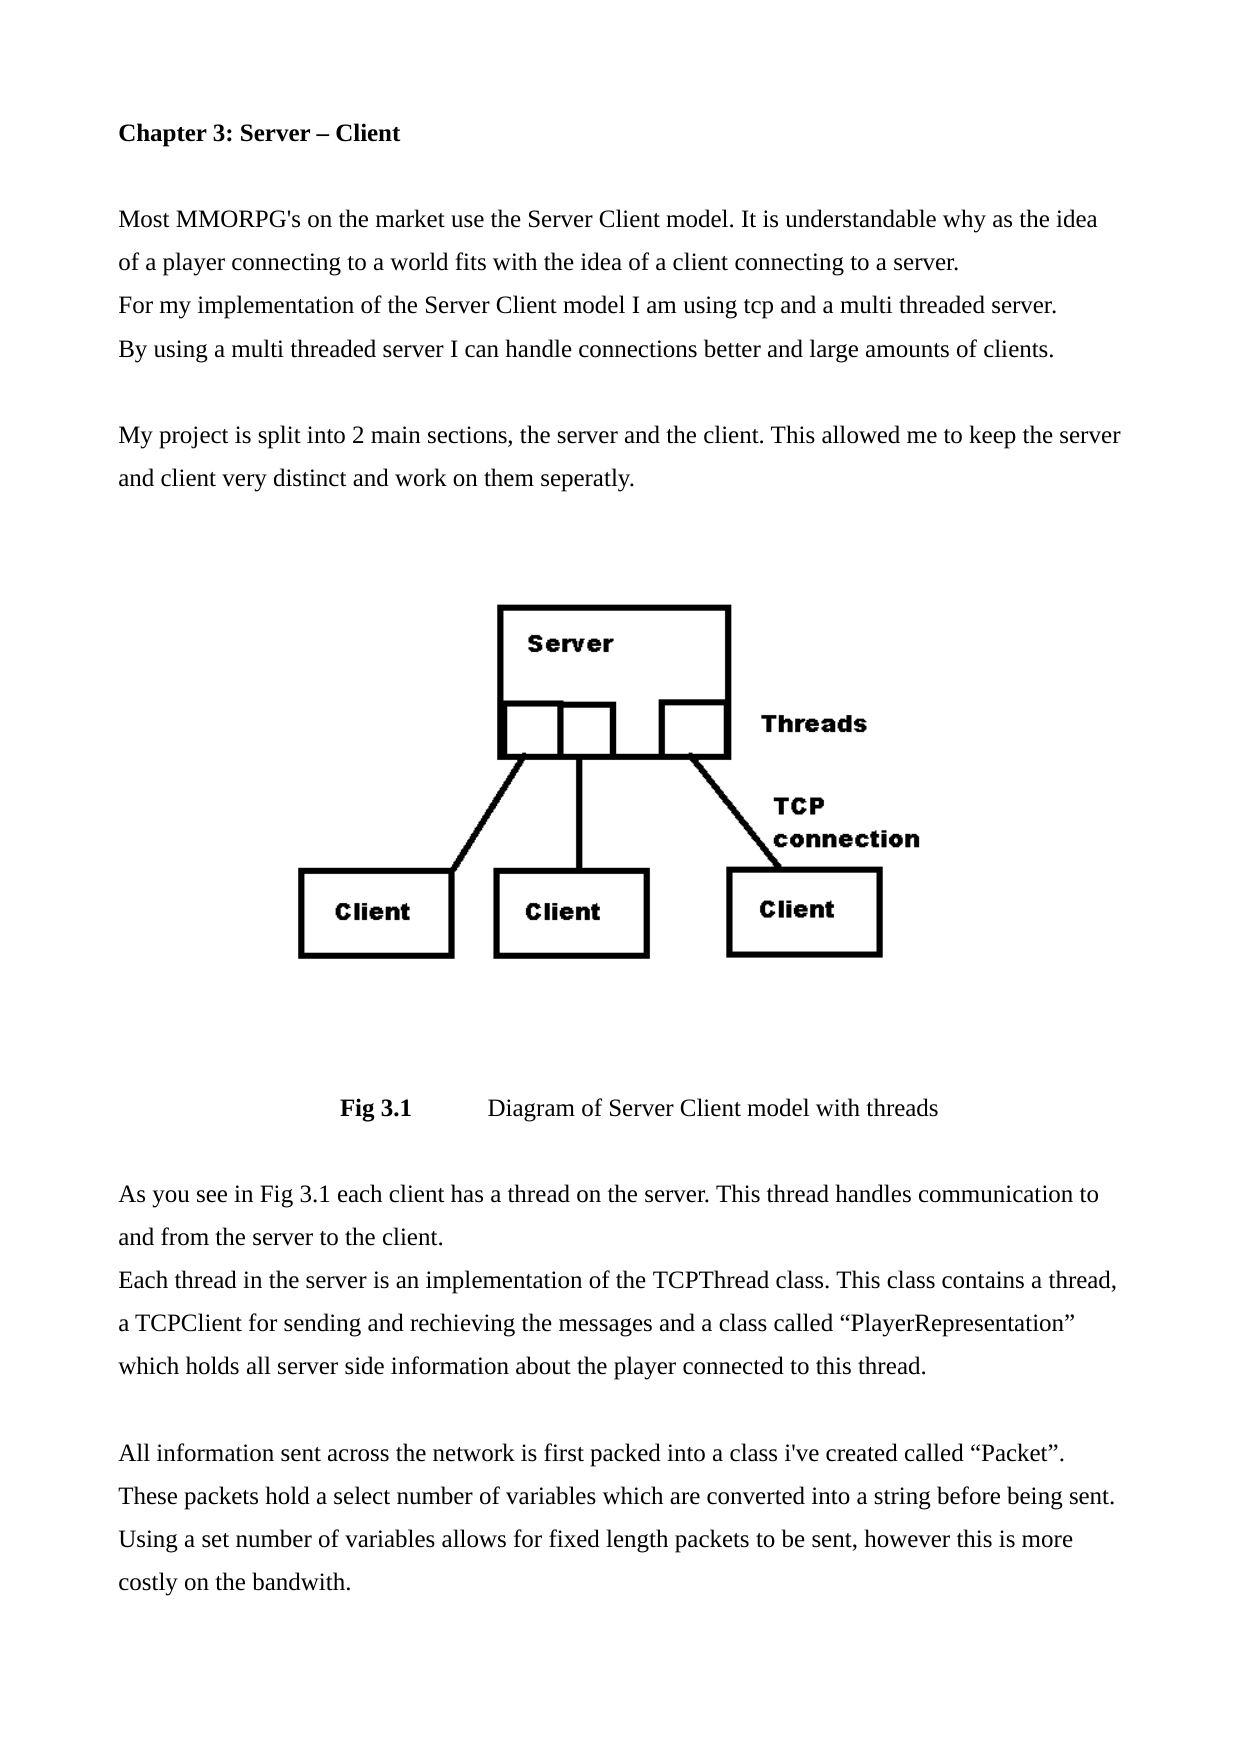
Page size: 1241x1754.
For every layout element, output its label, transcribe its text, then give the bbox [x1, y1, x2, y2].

text By using a multi threaded server I can handle connections better and large amounts of clients. [118, 334, 1122, 362]
text For my implementation of the Server Client model I am using tcp and a multi threaded server. [118, 291, 1122, 319]
text Fig 3.1 Diagram of Server Client model with threads [118, 549, 1122, 1164]
picture [282, 549, 958, 1079]
text All information sent across the network is first packed into a class i've created called “Packet”. [118, 1438, 1122, 1466]
text Chapter 3: Server – Client [118, 118, 1122, 147]
text Each thread in the server is an implementation of the TCPThread class. This class contains a thread, a TCPClient for sending and rechieving the messages and a class called “PlayerRepresentation” which holds all server side information about the player connected to this thread. [118, 1265, 1122, 1380]
text Most MMORPG's on the market use the Server Client model. It is understandable why as the idea of a player connecting to a world fits with the idea of a client connecting to a server. [118, 204, 1122, 276]
text My project is split into 2 main sections, the server and the client. This allowed me to keep the server and client very distinct and work on them seperatly. [118, 420, 1122, 492]
text As you see in Fig 3.1 each client has a thread on the server. This thread handles communication to and from the server to the client. [118, 1179, 1122, 1251]
text Using a set number of variables allows for fixed length packets to be sent, however this is more costly on the bandwith. [118, 1524, 1122, 1596]
text These packets hold a select number of variables which are converted into a string before being sent. [118, 1481, 1122, 1509]
